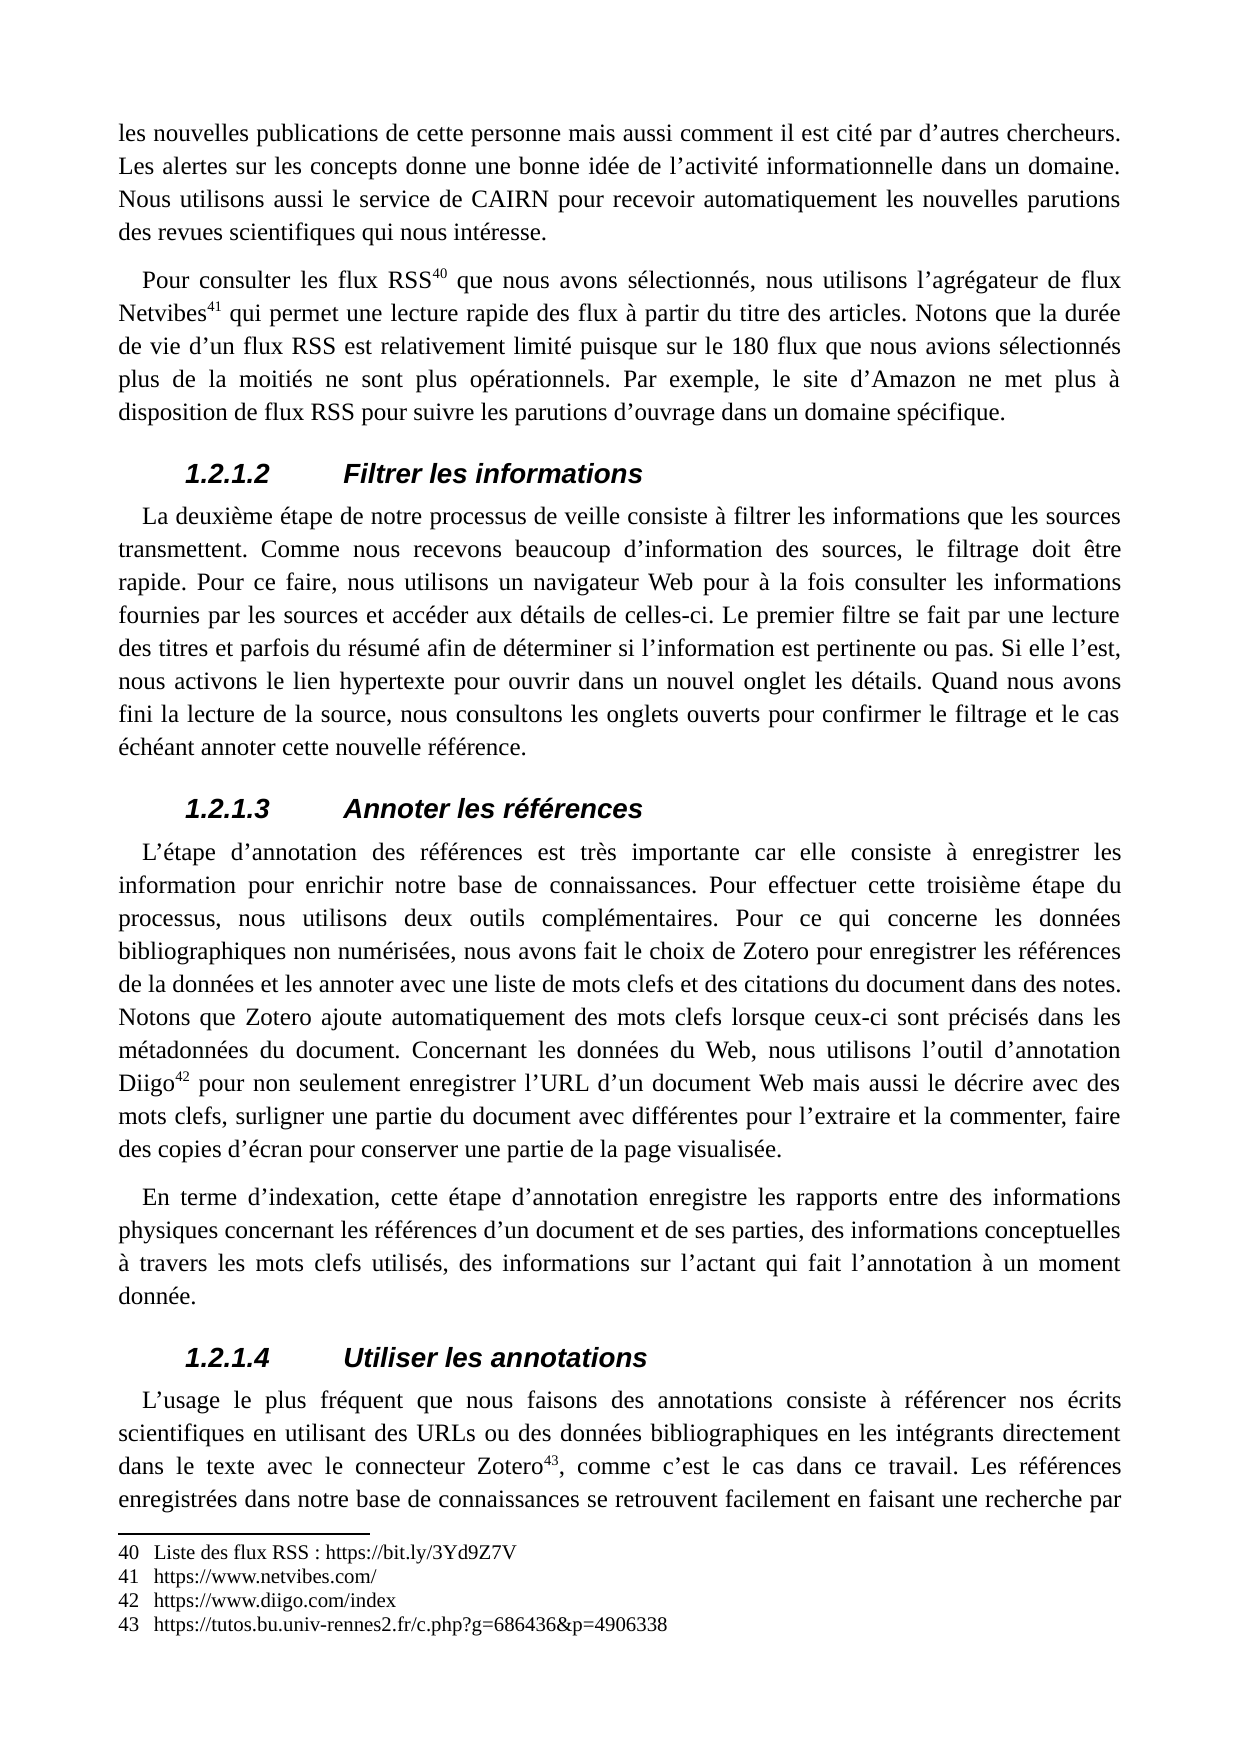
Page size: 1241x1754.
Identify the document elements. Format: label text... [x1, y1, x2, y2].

subtitle Annoter les références [118, 793, 1122, 824]
text les nouvelles publications de cette personne mais aussi comment il est cité par d’autres chercheurs. Les alertes sur les concepts donne une bonne idée de l’activité informationnelle dans un domaine. Nous utilisons aussi le service de CAIRN pour recevoir automatiquement les nouvelles parutions des revues scientifiques qui nous intéresse. [118, 118, 1122, 246]
text L’étape d’annotation des références est très importante car elle consiste à enregistrer les information pour enrichir notre base de connaissances. Pour effectuer cette troisième étape du processus, nous utilisons deux outils complémentaires. Pour ce qui concerne les données bibliographiques non numérisées, nous avons fait le choix de Zotero pour enregistrer les références de la données et les annoter avec une liste de mots clefs et des citations du document dans des notes. Notons que Zotero ajoute automatiquement des mots clefs lorsque ceux-ci sont précisés dans les métadonnées du document. Concernant les données du Web, nous utilisons l’outil d’annotation Diigo pour non seulement enregistrer l’URL d’un document Web mais aussi le décrire avec des mots clefs, surligner une partie du document avec différentes pour l’extraire et la commenter, faire des copies d’écran pour conserver une partie de la page visualisée. [118, 837, 1122, 1163]
text https://www.netvibes.com/ [118, 1564, 1122, 1588]
text Liste des flux RSS : https://bit.ly/3Yd9Z7V [118, 1539, 1122, 1564]
subtitle Filtrer les informations [118, 457, 1122, 489]
text https://tutos.bu.univ-rennes2.fr/c.php?g=686436&p=4906338 [118, 1612, 1122, 1636]
text La deuxième étape de notre processus de veille consiste à filtrer les informations que les sources transmettent. Comme nous recevons beaucoup d’information des sources, le filtrage doit être rapide. Pour ce faire, nous utilisons un navigateur Web pour à la fois consulter les informations fournies par les sources et accéder aux détails de celles-ci. Le premier filtre se fait par une lecture des titres et parfois du résumé afin de déterminer si l’information est pertinente ou pas. Si elle l’est, nous activons le lien hypertexte pour ouvrir dans un nouvel onglet les détails. Quand nous avons fini la lecture de la source, nous consultons les onglets ouverts pour confirmer le filtrage et le cas échéant annoter cette nouvelle référence. [118, 501, 1122, 761]
text L’usage le plus fréquent que nous faisons des annotations consiste à référencer nos écrits scientifiques en utilisant des URLs ou des données bibliographiques en les intégrants directement dans le texte avec le connecteur Zotero, comme c’est le cas dans ce travail. Les références enregistrées dans notre base de connaissances se retrouvent facilement en faisant une recherche par [118, 1385, 1122, 1513]
text Pour consulter les flux RSS que nous avons sélectionnés, nous utilisons l’agrégateur de flux Netvibes qui permet une lecture rapide des flux à partir du titre des articles. Notons que la durée de vie d’un flux RSS est relativement limité puisque sur le 180 flux que nous avions sélectionnés plus de la moitiés ne sont plus opérationnels. Par exemple, le site d’Amazon ne met plus à disposition de flux RSS pour suivre les parutions d’ouvrage dans un domaine spécifique. [118, 265, 1122, 426]
text En terme d’indexation, cette étape d’annotation enregistre les rapports entre des informations physiques concernant les références d’un document et de ses parties, des informations conceptuelles à travers les mots clefs utilisés, des informations sur l’actant qui fait l’annotation à un moment donnée. [118, 1182, 1122, 1309]
subtitle Utiliser les annotations [118, 1341, 1122, 1373]
text https://www.diigo.com/index [118, 1588, 1122, 1612]
